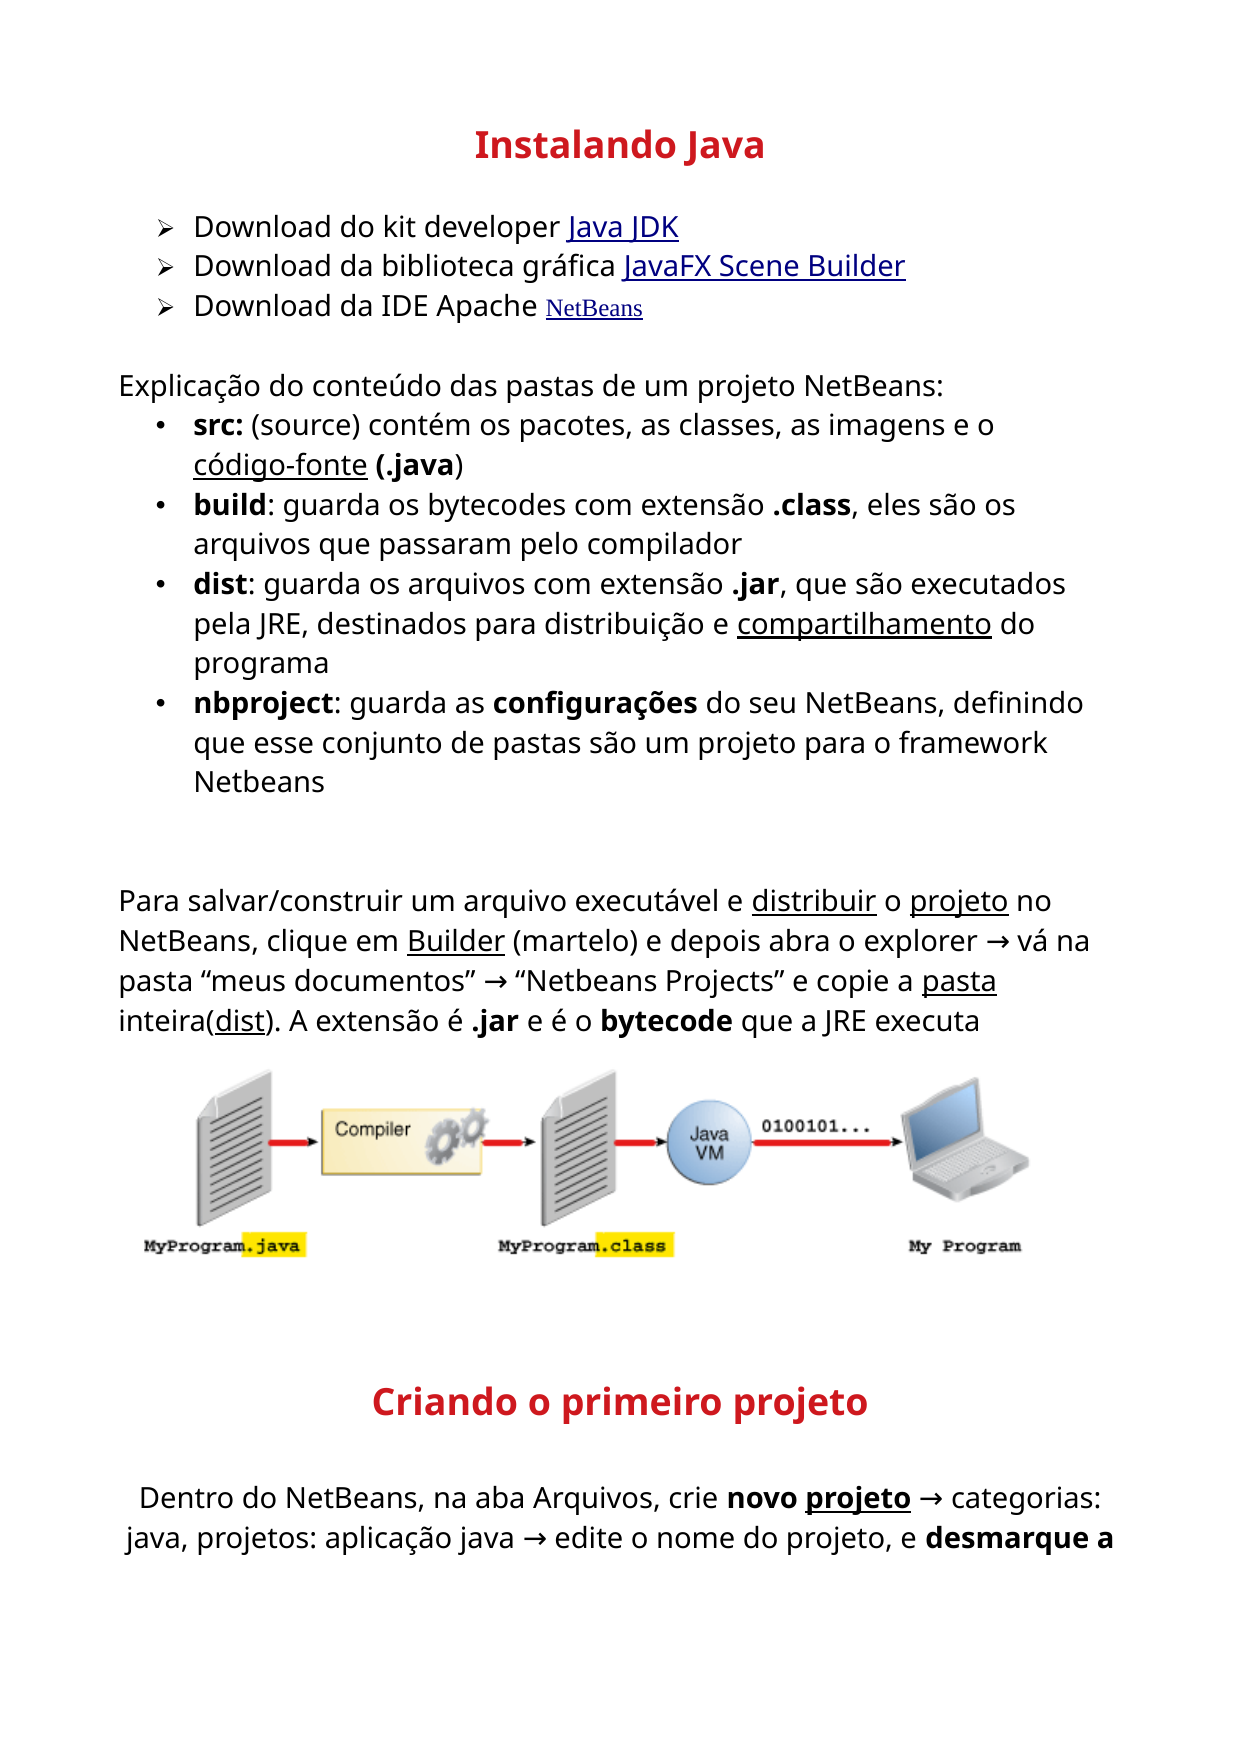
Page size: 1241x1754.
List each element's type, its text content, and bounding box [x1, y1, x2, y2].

list build: guarda os bytecodes com extensão .class, eles são os arquivos que passaram pelo compilador [156, 484, 1122, 563]
list dist: guarda os arquivos com extensão .jar, que são executados pela JRE, destinados para distribuição e compartilhamento do programa [156, 563, 1122, 682]
text Explicação do conteúdo das pastas de um projeto NetBeans: [118, 365, 1122, 404]
picture [118, 1054, 1053, 1273]
list código-fonte (.java) [156, 444, 1122, 484]
text Criando o primeiro projeto [118, 1375, 1122, 1426]
list src: (source) contém os pacotes, as classes, as imagens e o [156, 404, 1122, 444]
list Download da biblioteca gráfica JavaFX Scene Builder [156, 246, 1122, 285]
list Download da IDE Apache NetBeans [156, 285, 1122, 325]
text Dentro do NetBeans, na aba Arquivos, crie novo projeto → categorias: java, projetos: aplicação java → edite o nome do projeto, e desmarque a [118, 1477, 1122, 1557]
text Instalando Java [118, 118, 1122, 169]
list Download do kit developer Java JDK [156, 206, 1122, 246]
list nbproject: guarda as configurações do seu NetBeans, definindo que esse conjunto de pastas são um projeto para o framework Netbeans [156, 682, 1122, 801]
text Para salvar/construir um arquivo executável e distribuir o projeto no NetBeans, clique em Builder (martelo) e depois abra o explorer → vá na pasta “meus documentos” → “Netbeans Projects” e copie a pasta inteira(dist). A extensão é .jar e é o bytecode que a JRE executa [118, 881, 1122, 1039]
